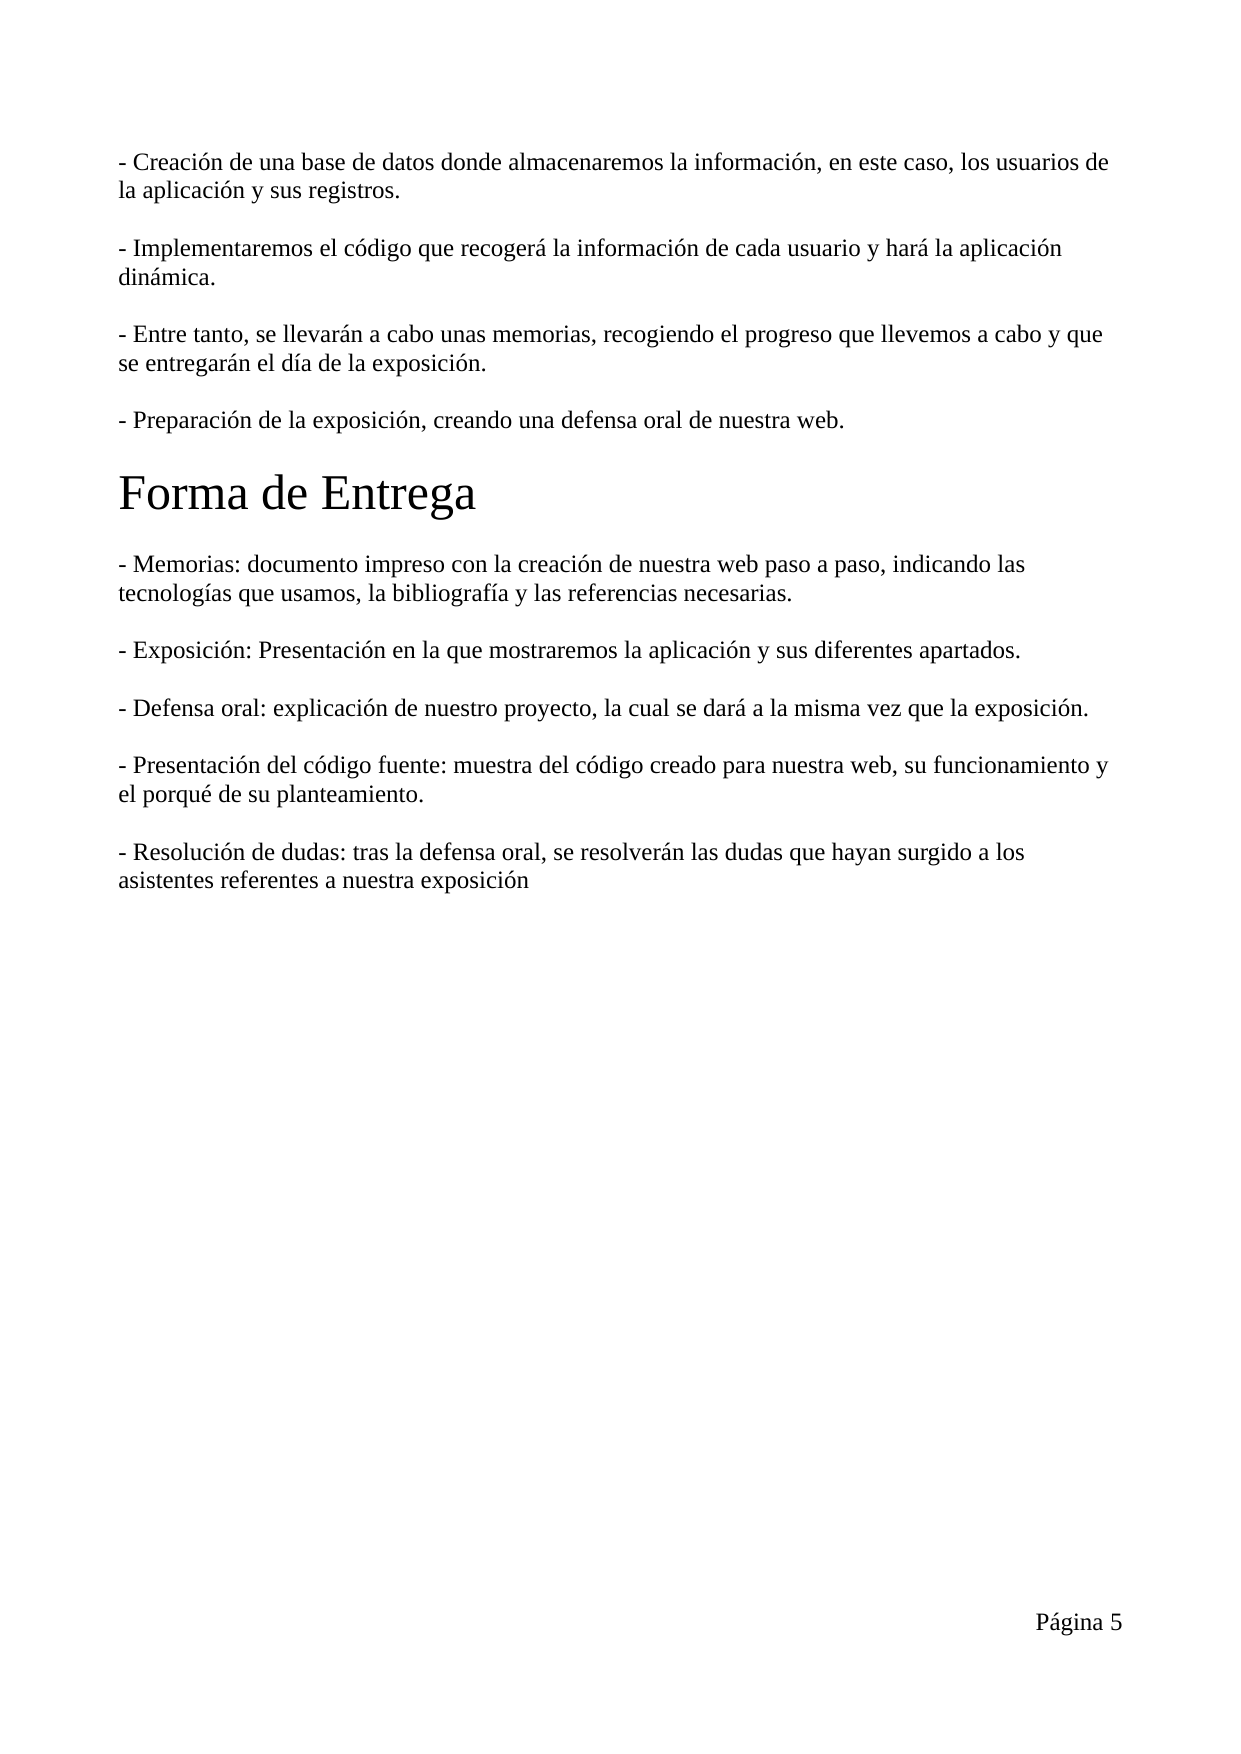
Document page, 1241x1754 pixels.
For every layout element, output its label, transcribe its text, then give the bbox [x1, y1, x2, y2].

text - Preparación de la exposición, creando una defensa oral de nuestra web. [118, 406, 1122, 434]
text - Entre tanto, se llevarán a cabo unas memorias, recogiendo el progreso que llevemos a cabo y que se entregarán el día de la exposición. [118, 319, 1122, 377]
text - Implementaremos el código que recogerá la información de cada usuario y hará la aplicación dinámica. [118, 233, 1122, 291]
text - Defensa oral: explicación de nuestro proyecto, la cual se dará a la misma vez que la exposición. [118, 693, 1122, 722]
text - Resolución de dudas: tras la defensa oral, se resolverán las dudas que hayan surgido a los asistentes referentes a nuestra exposición [118, 837, 1122, 894]
text - Creación de una base de datos donde almacenaremos la información, en este caso, los usuarios de la aplicación y sus registros. [118, 147, 1122, 204]
text - Exposición: Presentación en la que mostraremos la aplicación y sus diferentes apartados. [118, 636, 1122, 664]
text - Memorias: documento impreso con la creación de nuestra web paso a paso, indicando las tecnologías que usamos, la bibliografía y las referencias necesarias. [118, 549, 1122, 607]
text - Presentación del código fuente: muestra del código creado para nuestra web, su funcionamiento y el porqué de su planteamiento. [118, 751, 1122, 808]
text Forma de Entrega [118, 463, 1122, 521]
